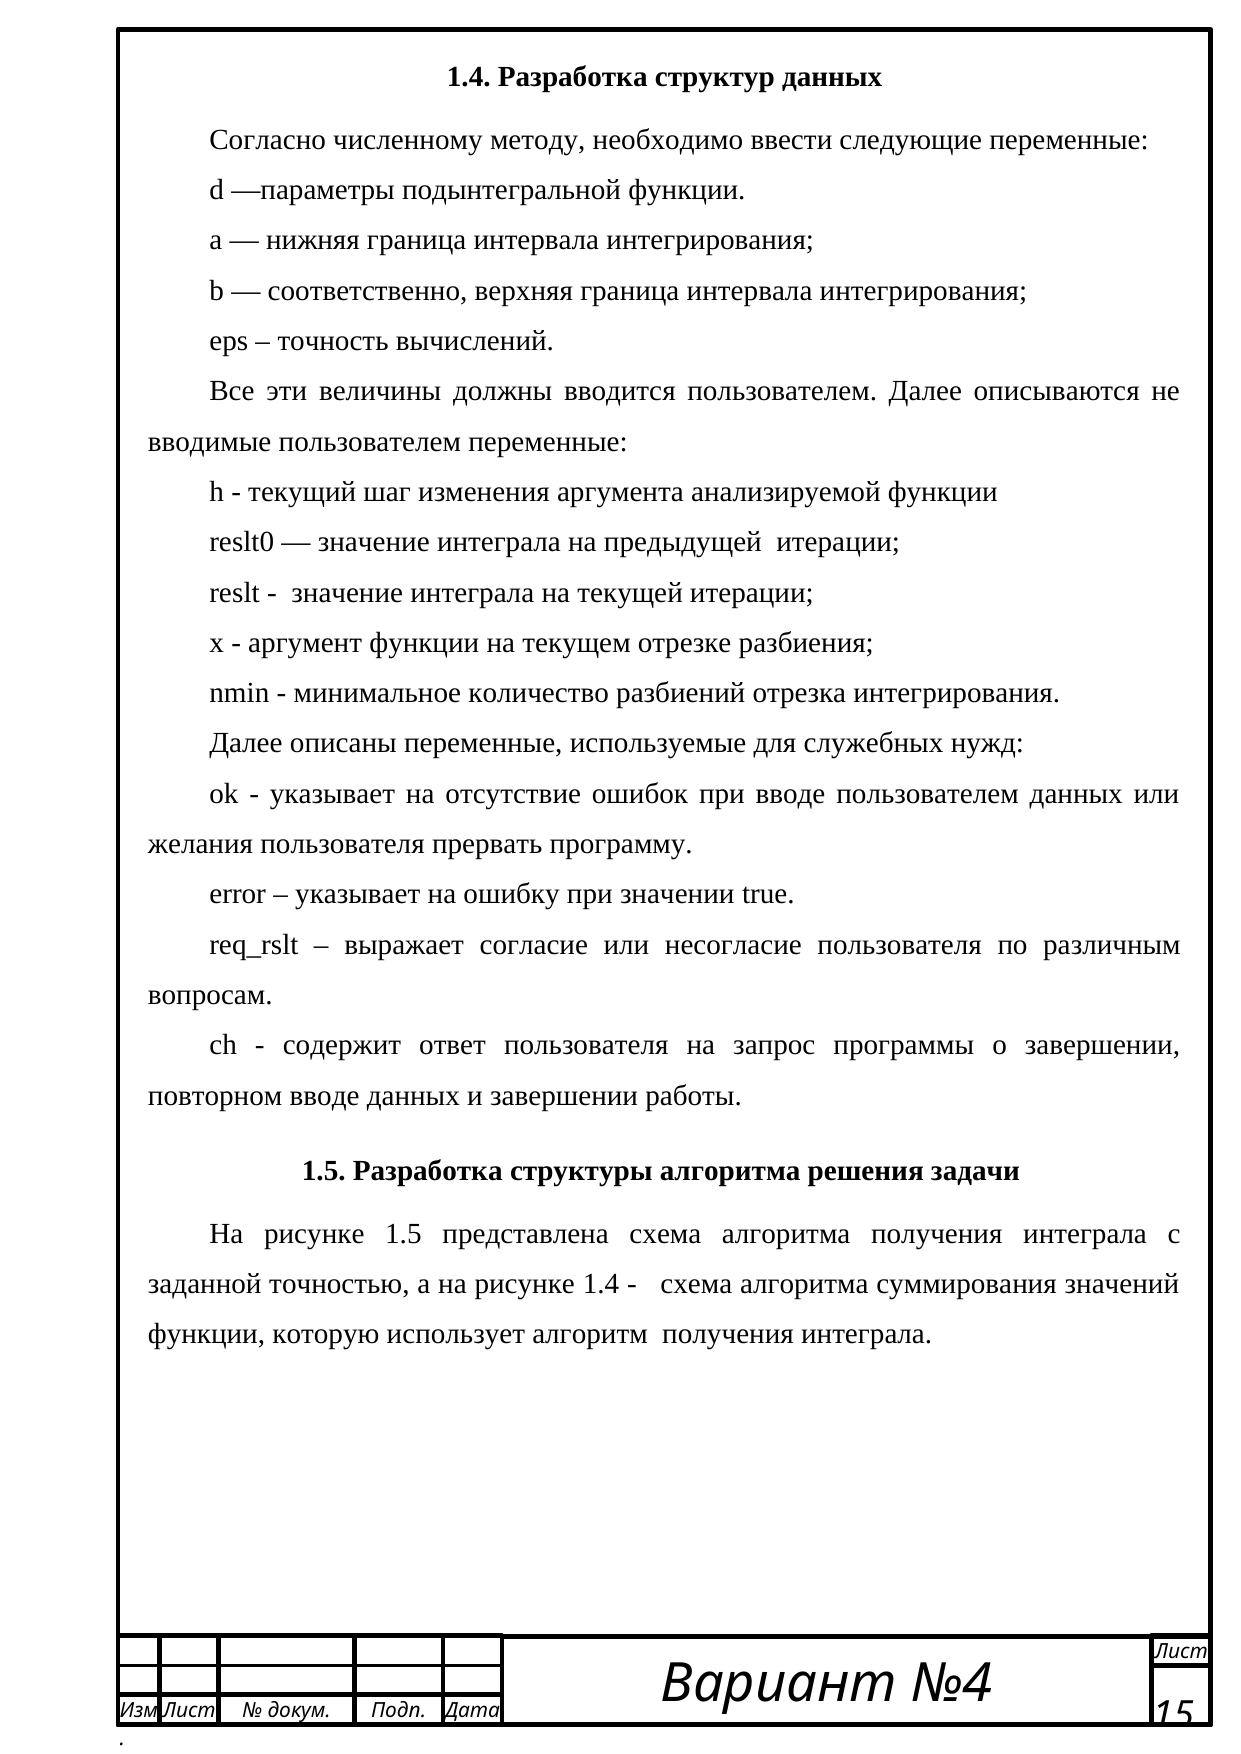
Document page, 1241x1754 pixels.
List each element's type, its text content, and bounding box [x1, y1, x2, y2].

text b — соответственно, верхняя граница интервала интегрирования; [148, 273, 1181, 306]
text reslt0 — значение интеграла на предыдущей итерации; [148, 524, 1181, 558]
subtitle 1.4. Разработка структур данных [146, 59, 1181, 93]
text reslt - значение интеграла на текущей итерации; [148, 575, 1181, 608]
subtitle 1.5. Разработка структуры алгоритма решения задачи [146, 1153, 1181, 1187]
text d —параметры подынтегральной функции. [148, 172, 1181, 206]
text На рисунке 1.5 представлена схема алгоритма получения интеграла с заданной точностью, а на рисунке 1.4 - схема алгоритма суммирования значений функции, которую использует алгоритм получения интеграла. [148, 1216, 1181, 1350]
text nmin - минимальное количество разбиений отрезка интегрирования. [148, 675, 1181, 709]
text Согласно численному методу, необходимо ввести следующие переменные: [148, 122, 1181, 155]
text h - текущий шаг изменения аргумента анализируемой функции [148, 474, 1181, 508]
text ch - содержит ответ пользователя на запрос программы о завершении, повторном вводе данных и завершении работы. [148, 1027, 1181, 1111]
text x - аргумент функции на текущем отрезке разбиения; [148, 625, 1181, 658]
text Все эти величины должны вводится пользователем. Далее описываются не вводимые пользователем переменные: [148, 373, 1181, 457]
text eps – точность вычислений. [148, 323, 1181, 357]
text ok - указывает на отсутствие ошибок при вводе пользователем данных или желания пользователя прервать программу. [148, 776, 1181, 860]
text error – указывает на ошибку при значении true. [148, 877, 1181, 910]
text Далее описаны переменные, используемые для служебных нужд: [148, 726, 1181, 759]
text req_rslt – выражает согласие или несогласие пользователя по различным вопросам. [148, 927, 1181, 1011]
text a — нижняя граница интервала интегрирования; [148, 222, 1181, 256]
